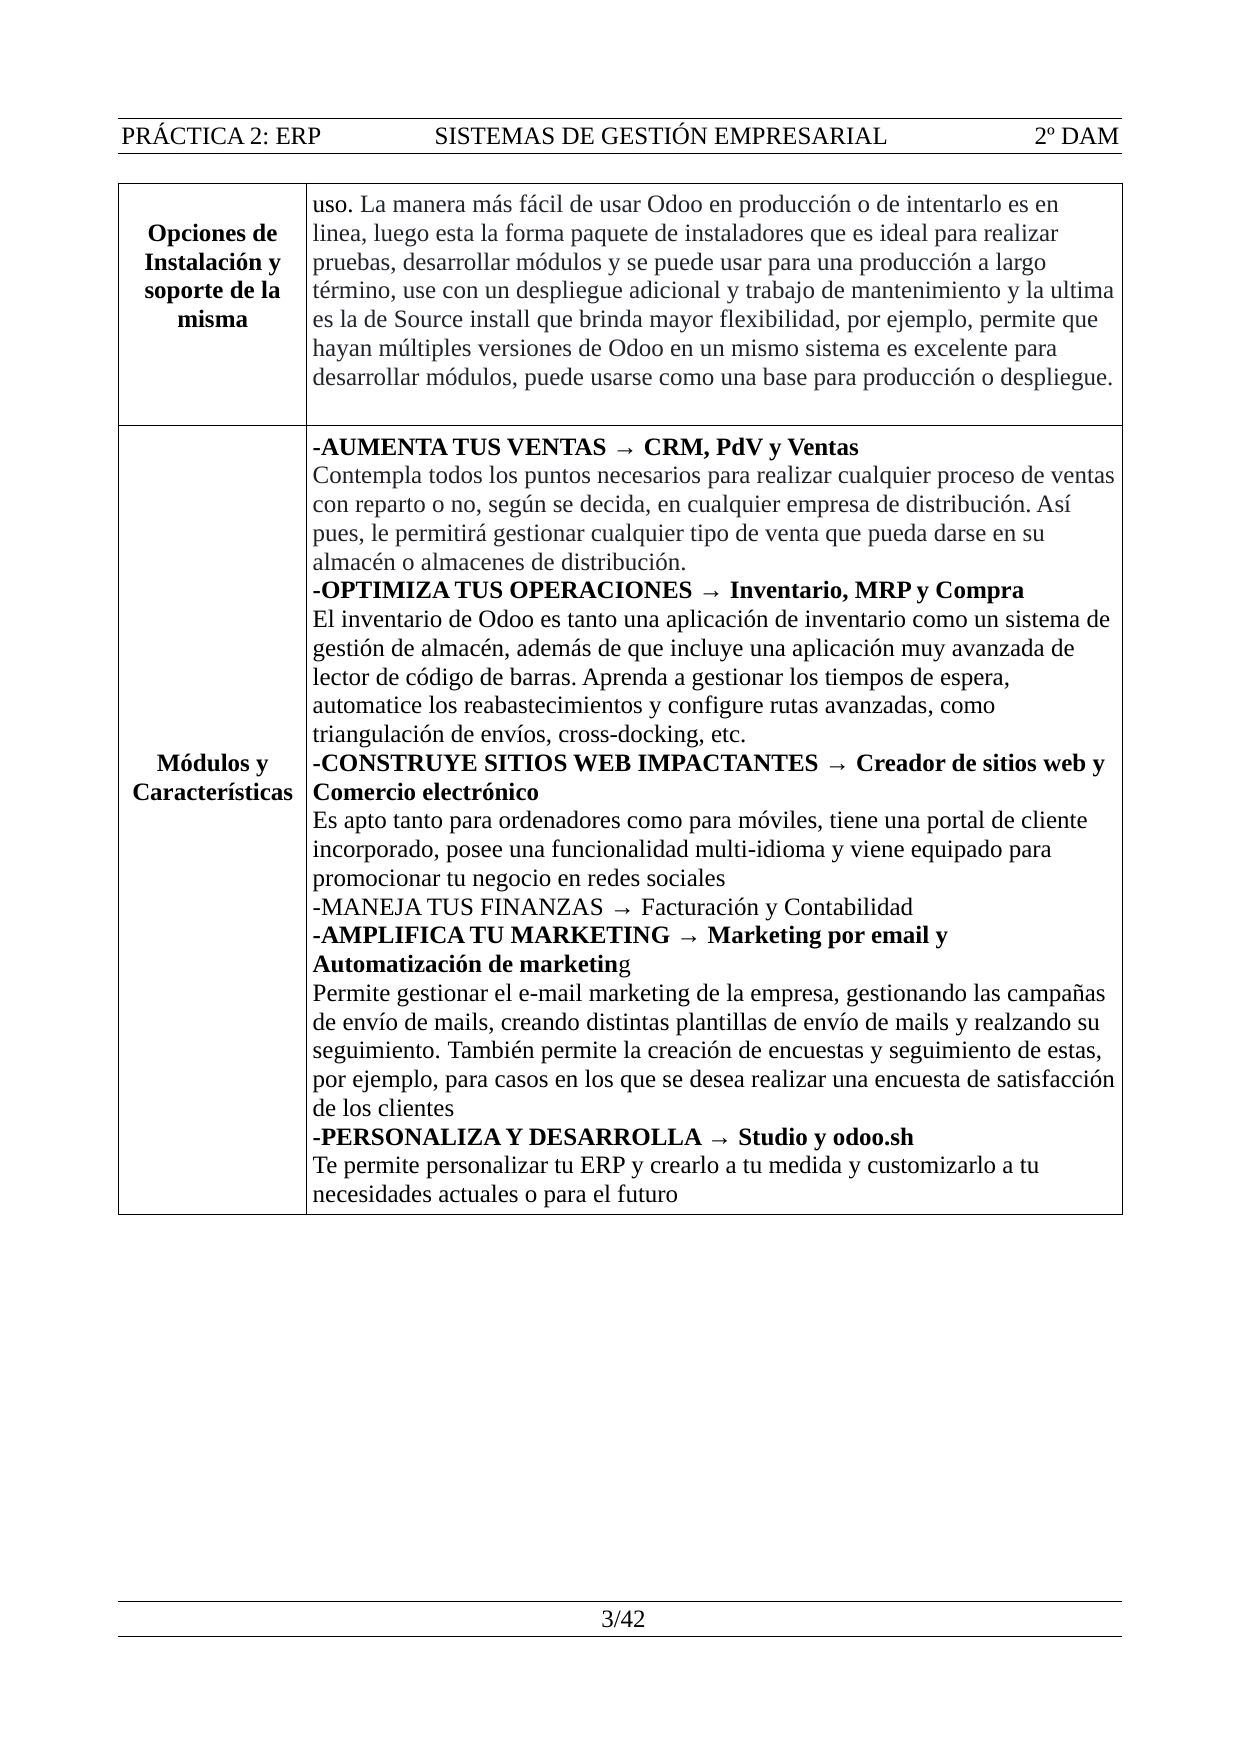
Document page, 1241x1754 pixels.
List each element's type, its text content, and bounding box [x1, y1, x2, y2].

table_cell Opciones de Instalación y soporte de la misma [119, 184, 306, 425]
table_cell uso. La manera más fácil de usar Odoo en producción o de intentarlo es en linea, luego esta la forma paquete de instaladores que es ideal para realizar pruebas, desarrollar módulos y se puede usar para una producción a largo término, use con un despliegue adicional y trabajo de mantenimiento y la ultima es la de Source install que brinda mayor flexibilidad, por ejemplo, permite que hayan múltiples versiones de Odoo en un mismo sistema es excelente para desarrollar módulos, puede usarse como una base para producción o despliegue. [307, 184, 1122, 425]
table_cell -AUMENTA TUS VENTAS → CRM, PdV y Ventas Contempla todos los puntos necesarios para realizar cualquier proceso de ventas con reparto o no, según se decida, en cualquier empresa de distribución. Así pues, le permitirá gestionar cualquier tipo de venta que pueda darse en su almacén o almacenes de distribución. -OPTIMIZA TUS OPERACIONES → Inventario, MRP y Compra El inventario de Odoo es tanto una aplicación de inventario como un sistema de gestión de almacén, además de que incluye una aplicación muy avanzada de lector de código de barras. Aprenda a gestionar los tiempos de espera, automatice los reabastecimientos y configure rutas avanzadas, como triangulación de envíos, cross-docking, etc. -CONSTRUYE SITIOS WEB IMPACTANTES → Creador de sitios web y Comercio electrónico Es apto tanto para ordenadores como para móviles, tiene una portal de cliente incorporado, posee una funcionalidad multi-idioma y viene equipado para promocionar tu negocio en redes sociales -MANEJA TUS FINANZAS → Facturación y Contabilidad -AMPLIFICA TU MARKETING → Marketing por email y Automatización de marketing Permite gestionar el e-mail marketing de la empresa, gestionando las campañas de envío de mails, creando distintas plantillas de envío de mails y realzando su seguimiento. También permite la creación de encuestas y seguimiento de estas, por ejemplo, para casos en los que se desea realizar una encuesta de satisfacción de los clientes -PERSONALIZA Y DESARROLLA → Studio y odoo.sh Te permite personalizar tu ERP y crearlo a tu medida y customizarlo a tu necesidades actuales o para el futuro [307, 426, 1122, 1214]
table_cell Módulos y Características [119, 426, 306, 1214]
